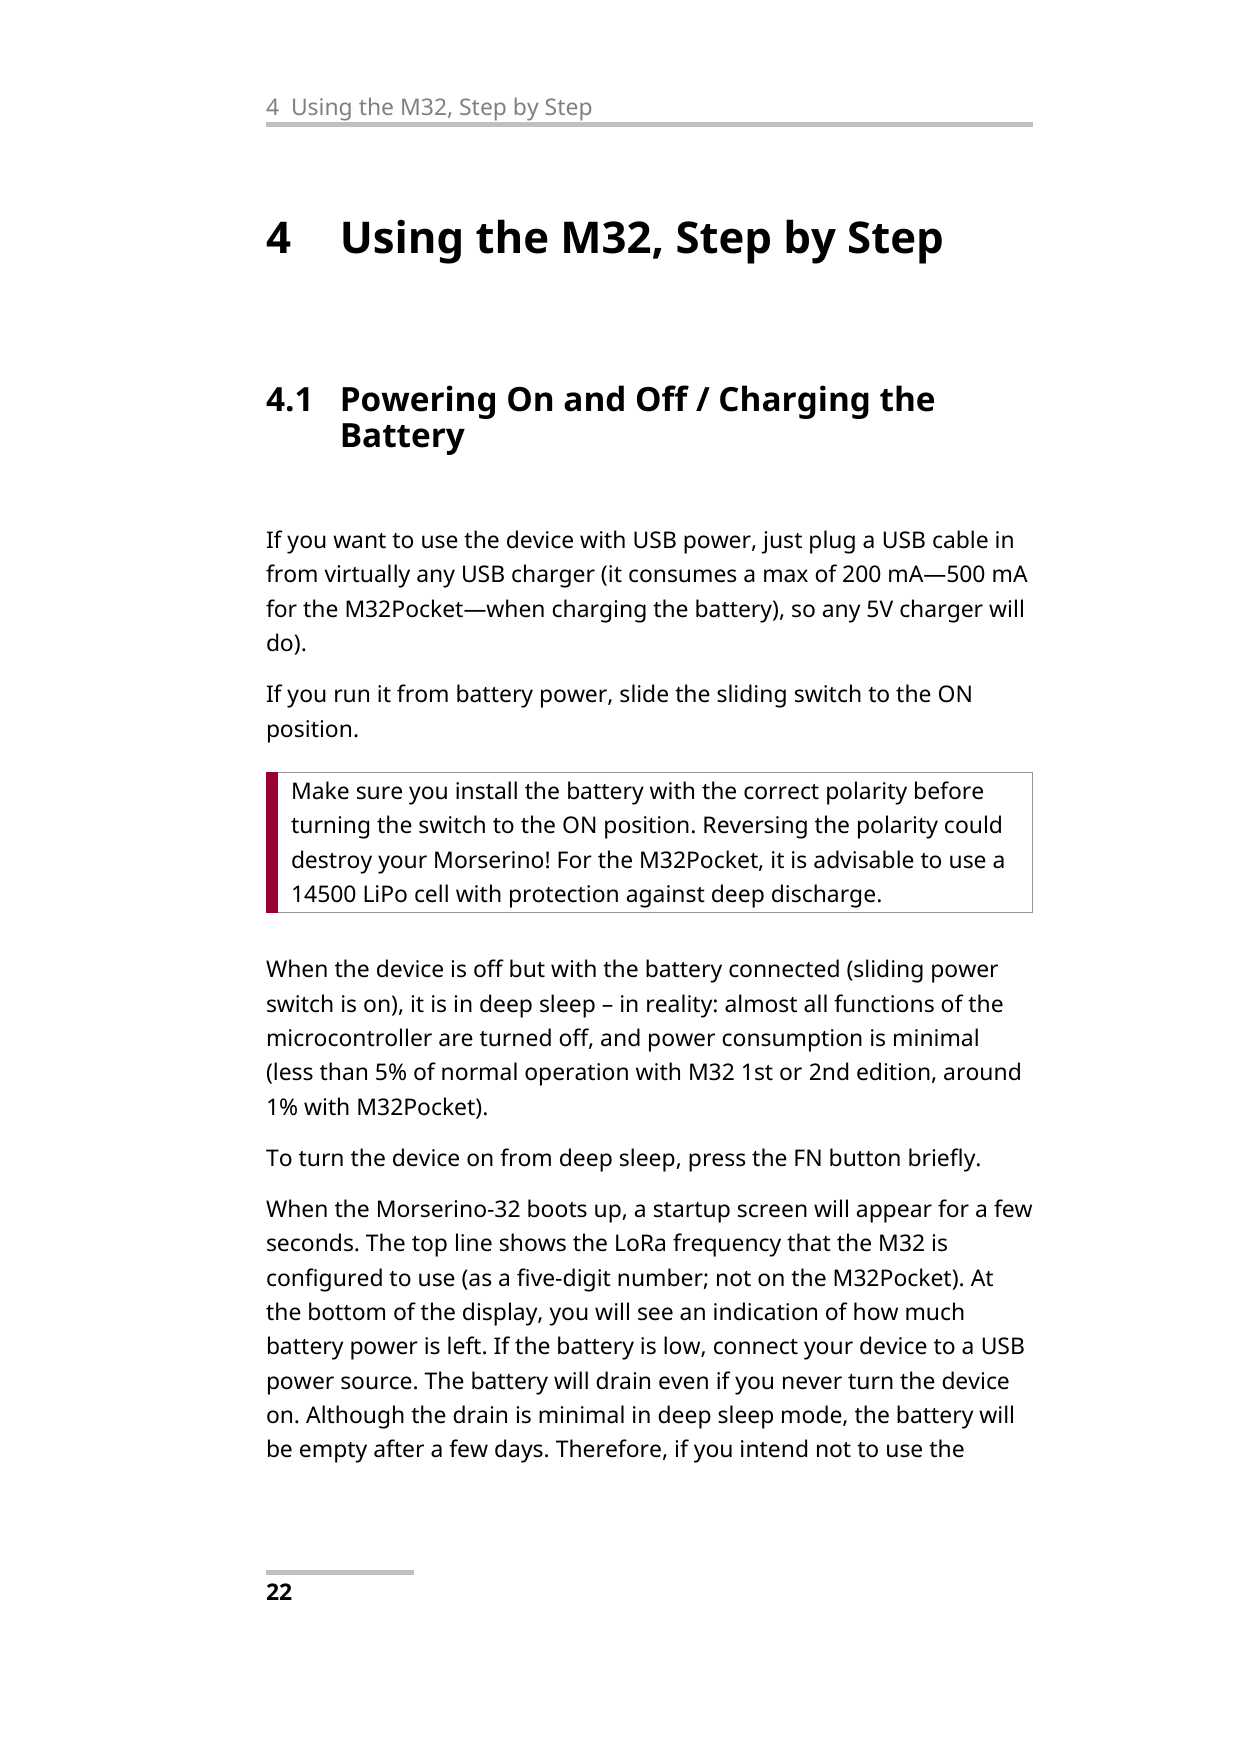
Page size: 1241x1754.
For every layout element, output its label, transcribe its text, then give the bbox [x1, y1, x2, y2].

text If you run it from battery power, slide the sliding switch to the ON position. [266, 678, 1033, 744]
text To turn the device on from deep sleep, press the FN button briefly. [266, 1142, 1033, 1173]
text When the device is off but with the battery connected (sliding power switch is on), it is in deep sleep – in reality: almost all functions of the microcontroller are turned off, and power consumption is minimal (less than 5% of normal operation with M32 1st or 2nd edition, around 1% with M32Pocket). [266, 953, 1033, 1122]
text When the Morserino-32 boots up, a startup screen will appear for a few seconds. The top line shows the LoRa frequency that the M32 is configured to use (as a five-digit number; not on the M32Pocket). At the bottom of the display, you will see an indication of how much battery power is left. If the battery is low, connect your device to a USB power source. The battery will drain even if you never turn the device on. Although the drain is minimal in deep sleep mode, the battery will be empty after a few days. Therefore, if you intend not to use the [266, 1193, 1033, 1465]
subtitle Powering On and Off / Charging the Battery [266, 375, 1033, 457]
text If you want to use the device with USB power, just plug a USB cable in from virtually any USB charger (it consumes a max of 200 mA—500 mA for the M32Pocket—when charging the battery), so any 5V charger will do). [266, 524, 1033, 658]
subtitle Using the M32, Step by Step [266, 207, 1033, 266]
text Make sure you install the battery with the correct polarity before turning the switch to the ON position. Reversing the polarity could destroy your Morserino! For the M32Pocket, it is advisable to use a 14500 LiPo cell with protection against deep discharge. [278, 773, 1032, 912]
